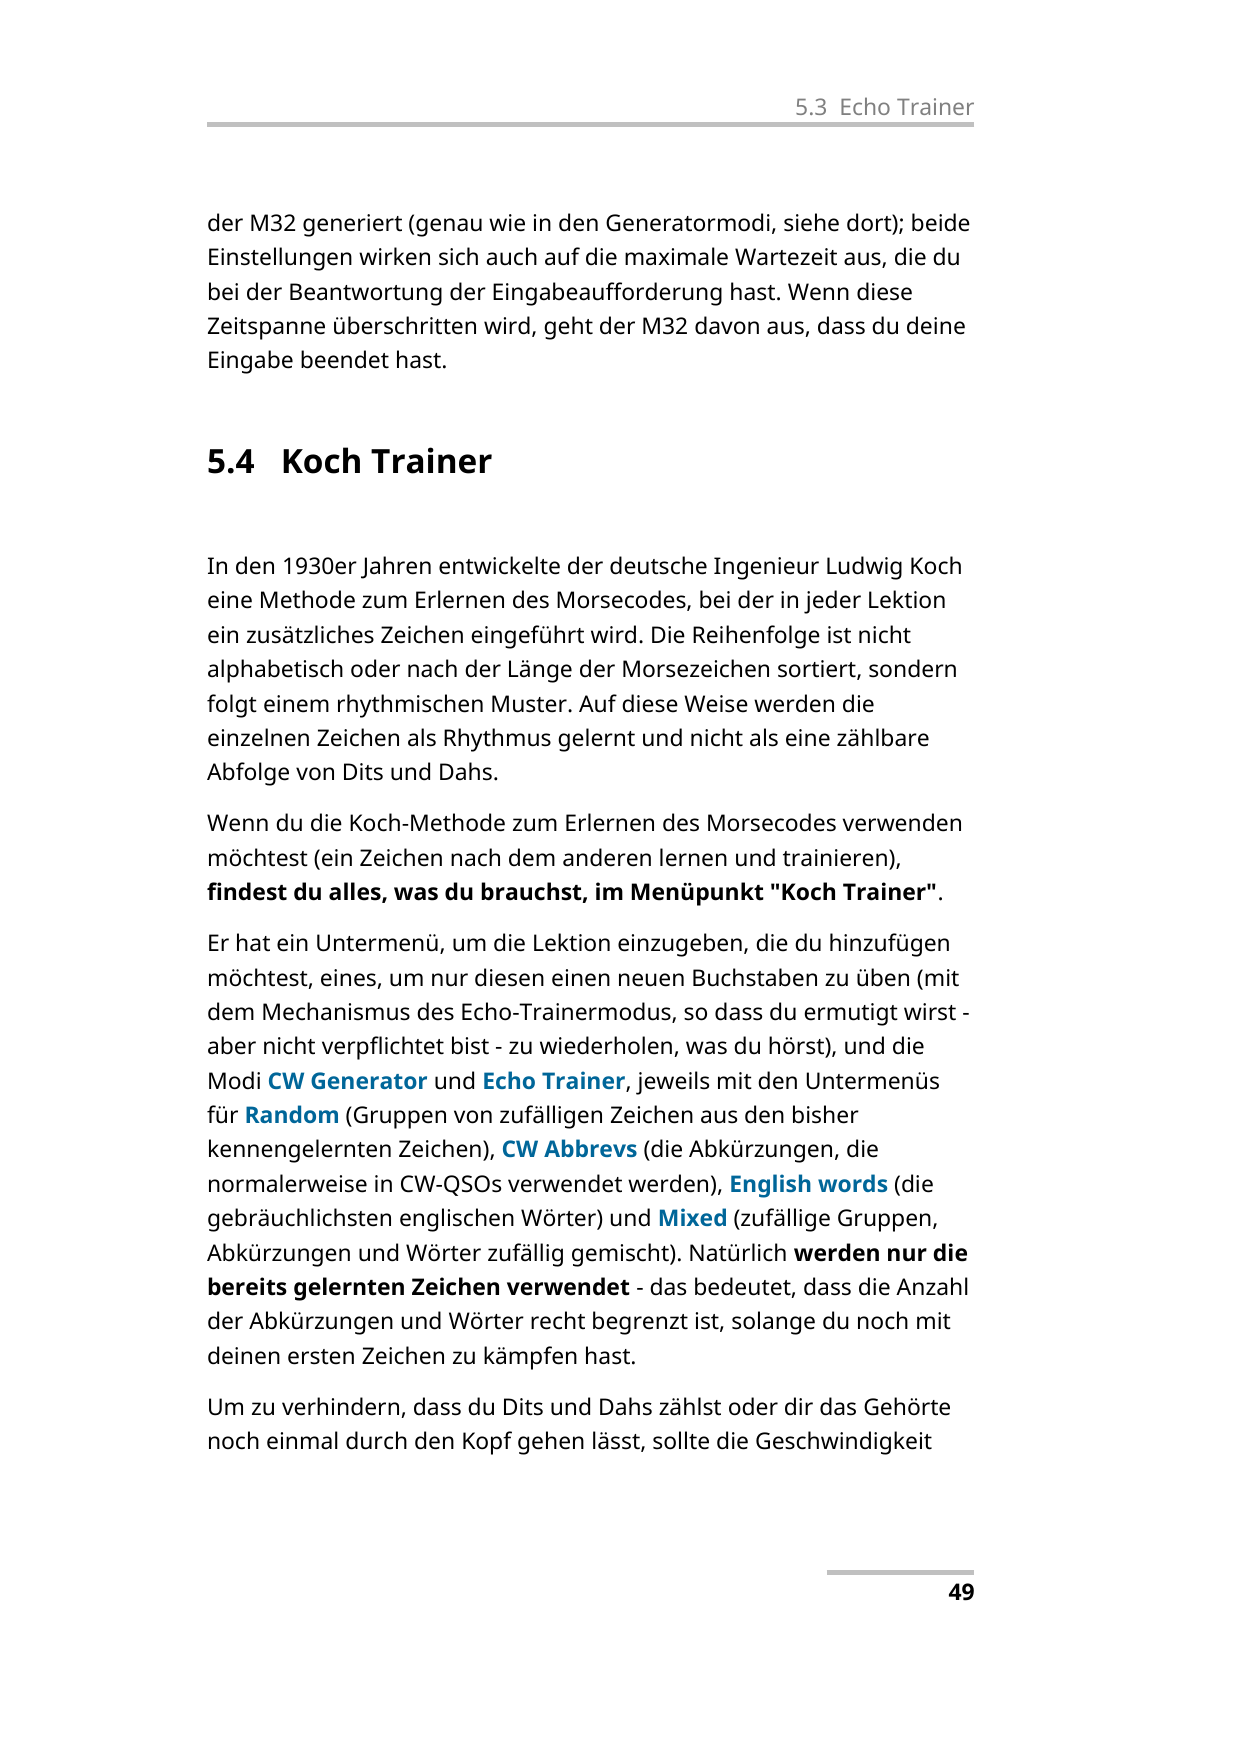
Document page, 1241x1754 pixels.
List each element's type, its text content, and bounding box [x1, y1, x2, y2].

subtitle Koch Trainer [207, 438, 974, 483]
text Um zu verhindern, dass du Dits und Dahs zählst oder dir das Gehörte noch einmal durch den Kopf gehen lässt, sollte die Geschwindigkeit [207, 1391, 974, 1456]
text In den 1930er Jahren entwickelte der deutsche Ingenieur Ludwig Koch eine Methode zum Erlernen des Morsecodes, bei der in jeder Lektion ein zusätzliches Zeichen eingeführt wird. Die Reihenfolge ist nicht alphabetisch oder nach der Länge der Morsezeichen sortiert, sondern folgt einem rhythmischen Muster. Auf diese Weise werden die einzelnen Zeichen als Rhythmus gelernt und nicht als eine zählbare Abfolge von Dits und Dahs. [207, 550, 974, 787]
text der M32 generiert (genau wie in den Generatormodi, siehe dort); beide Einstellungen wirken sich auch auf die maximale Wartezeit aus, die du bei der Beantwortung der Eingabeaufforderung hast. Wenn diese Zeitspanne überschritten wird, geht der M32 davon aus, dass du deine Eingabe beendet hast. [207, 207, 974, 376]
text Er hat ein Untermenü, um die Lektion einzugeben, die du hinzufügen möchtest, eines, um nur diesen einen neuen Buchstaben zu üben (mit dem Mechanismus des Echo-Trainermodus, so dass du ermutigt wirst - aber nicht verpflichtet bist - zu wiederholen, was du hörst), und die Modi CW Generator und Echo Trainer, jeweils mit den Untermenüs für Random (Gruppen von zufälligen Zeichen aus den bisher kennengelernten Zeichen), CW Abbrevs (die Abkürzungen, die normalerweise in CW-QSOs verwendet werden), English words (die gebräuchlichsten englischen Wörter) und Mixed (zufällige Gruppen, Abkürzungen und Wörter zufällig gemischt). Natürlich werden nur die bereits gelernten Zeichen verwendet - das bedeutet, dass die Anzahl der Abkürzungen und Wörter recht begrenzt ist, solange du noch mit deinen ersten Zeichen zu kämpfen hast. [207, 927, 974, 1371]
text Wenn du die Koch-Methode zum Erlernen des Morsecodes verwenden möchtest (ein Zeichen nach dem anderen lernen und trainieren), findest du alles, was du brauchst, im Menüpunkt "Koch Trainer". [207, 807, 974, 907]
